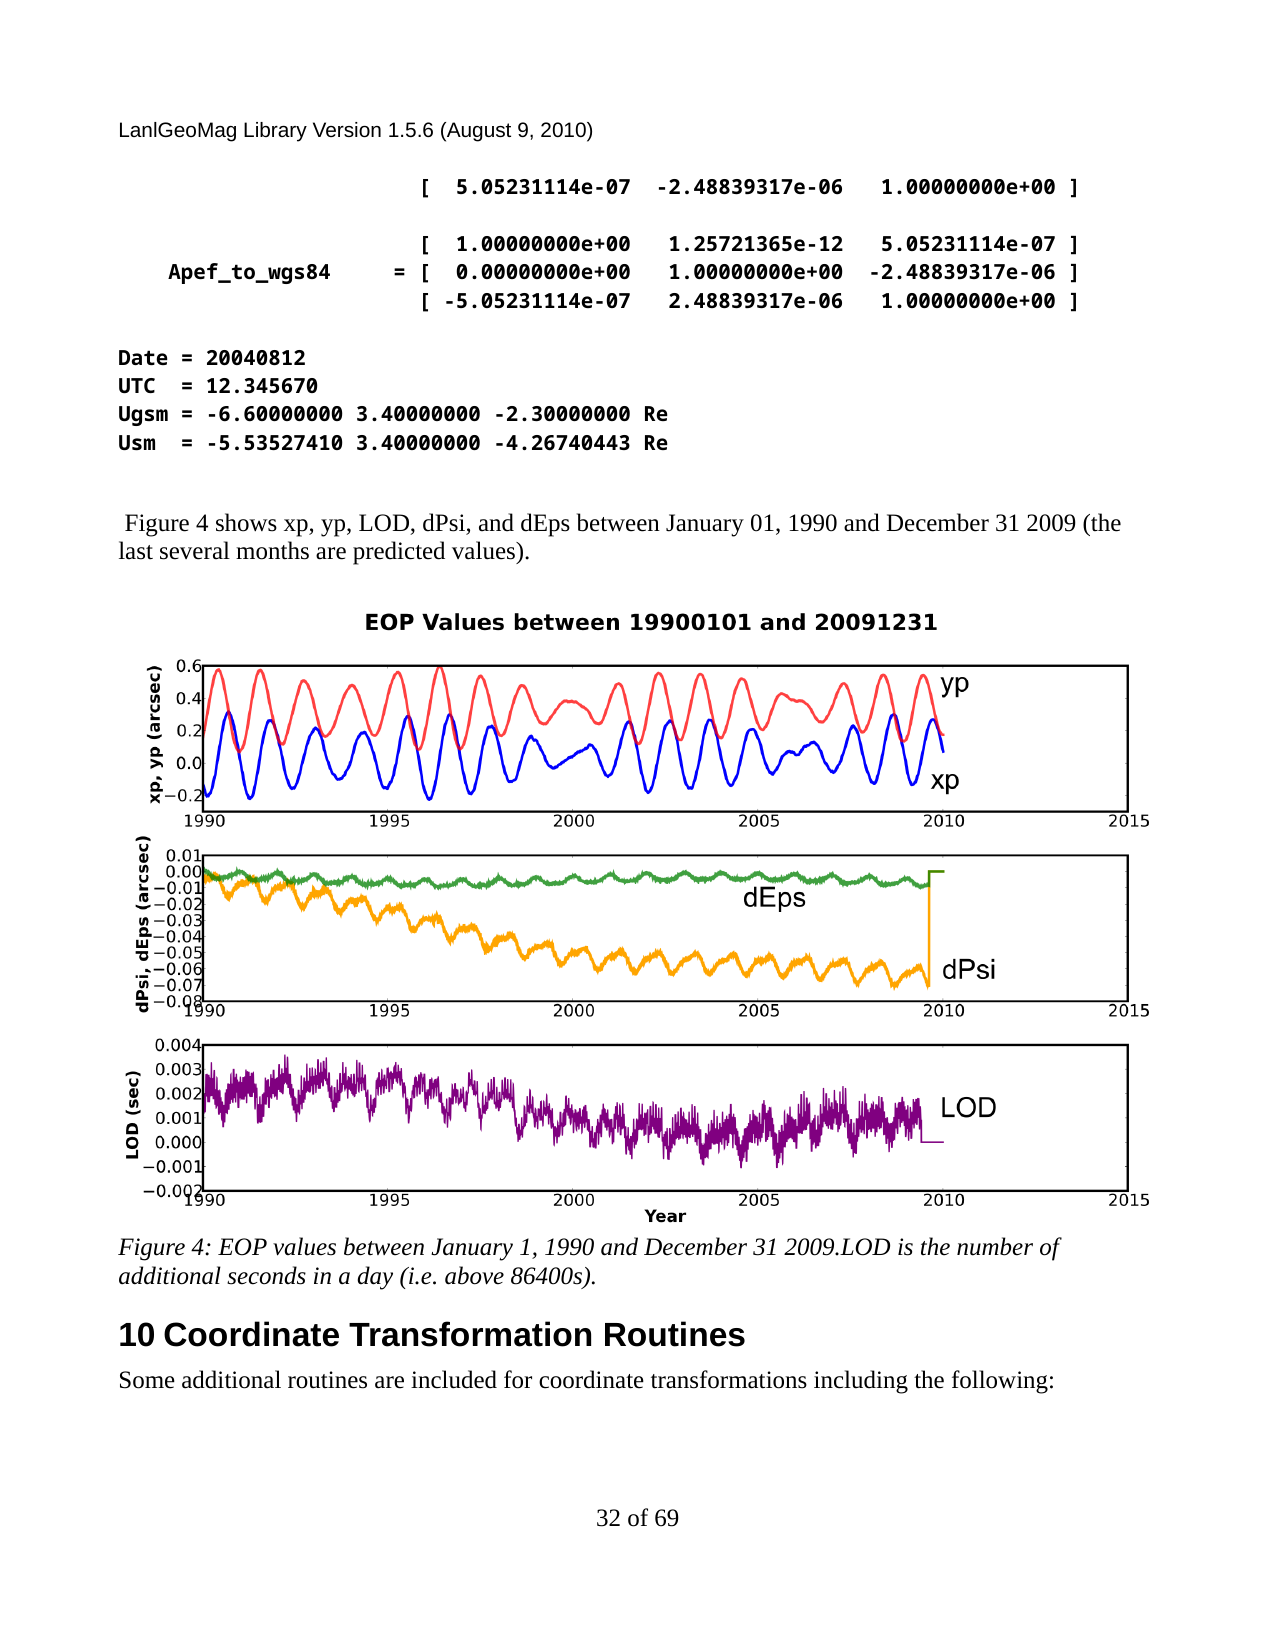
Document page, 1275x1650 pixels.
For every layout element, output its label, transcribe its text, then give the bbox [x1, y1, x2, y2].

text Apef_to_wgs84 = [ 0.00000000e+00 1.00000000e+00 -2.48839317e-06 ] [118, 257, 1157, 286]
text Figure 4: EOP values between January 1, 1990 and December 31 2009.LOD is the number of additional seconds in a day (i.e. above 86400s). [118, 1232, 1157, 1289]
text Usm = -5.53527410 3.40000000 -4.26740443 Re [118, 428, 1157, 456]
text [ 1.00000000e+00 1.25721365e-12 5.05231114e-07 ] [118, 229, 1157, 257]
text UTC = 12.345670 [118, 371, 1157, 399]
picture [118, 606, 1158, 1232]
subtitle Coordinate Transformation Routines [118, 1314, 1157, 1353]
text [ -5.05231114e-07 2.48839317e-06 1.00000000e+00 ] [118, 286, 1157, 314]
text Some additional routines are included for coordinate transformations including the following: [118, 1366, 1157, 1394]
text Figure 4 shows xp, yp, LOD, dPsi, and dEps between January 01, 1990 and December 31 2009 (the last several months are predicted values). [118, 508, 1157, 565]
text [ 5.05231114e-07 -2.48839317e-06 1.00000000e+00 ] [118, 172, 1157, 201]
text Date = 20040812 [118, 343, 1157, 371]
text Ugsm = -6.60000000 3.40000000 -2.30000000 Re [118, 399, 1157, 428]
